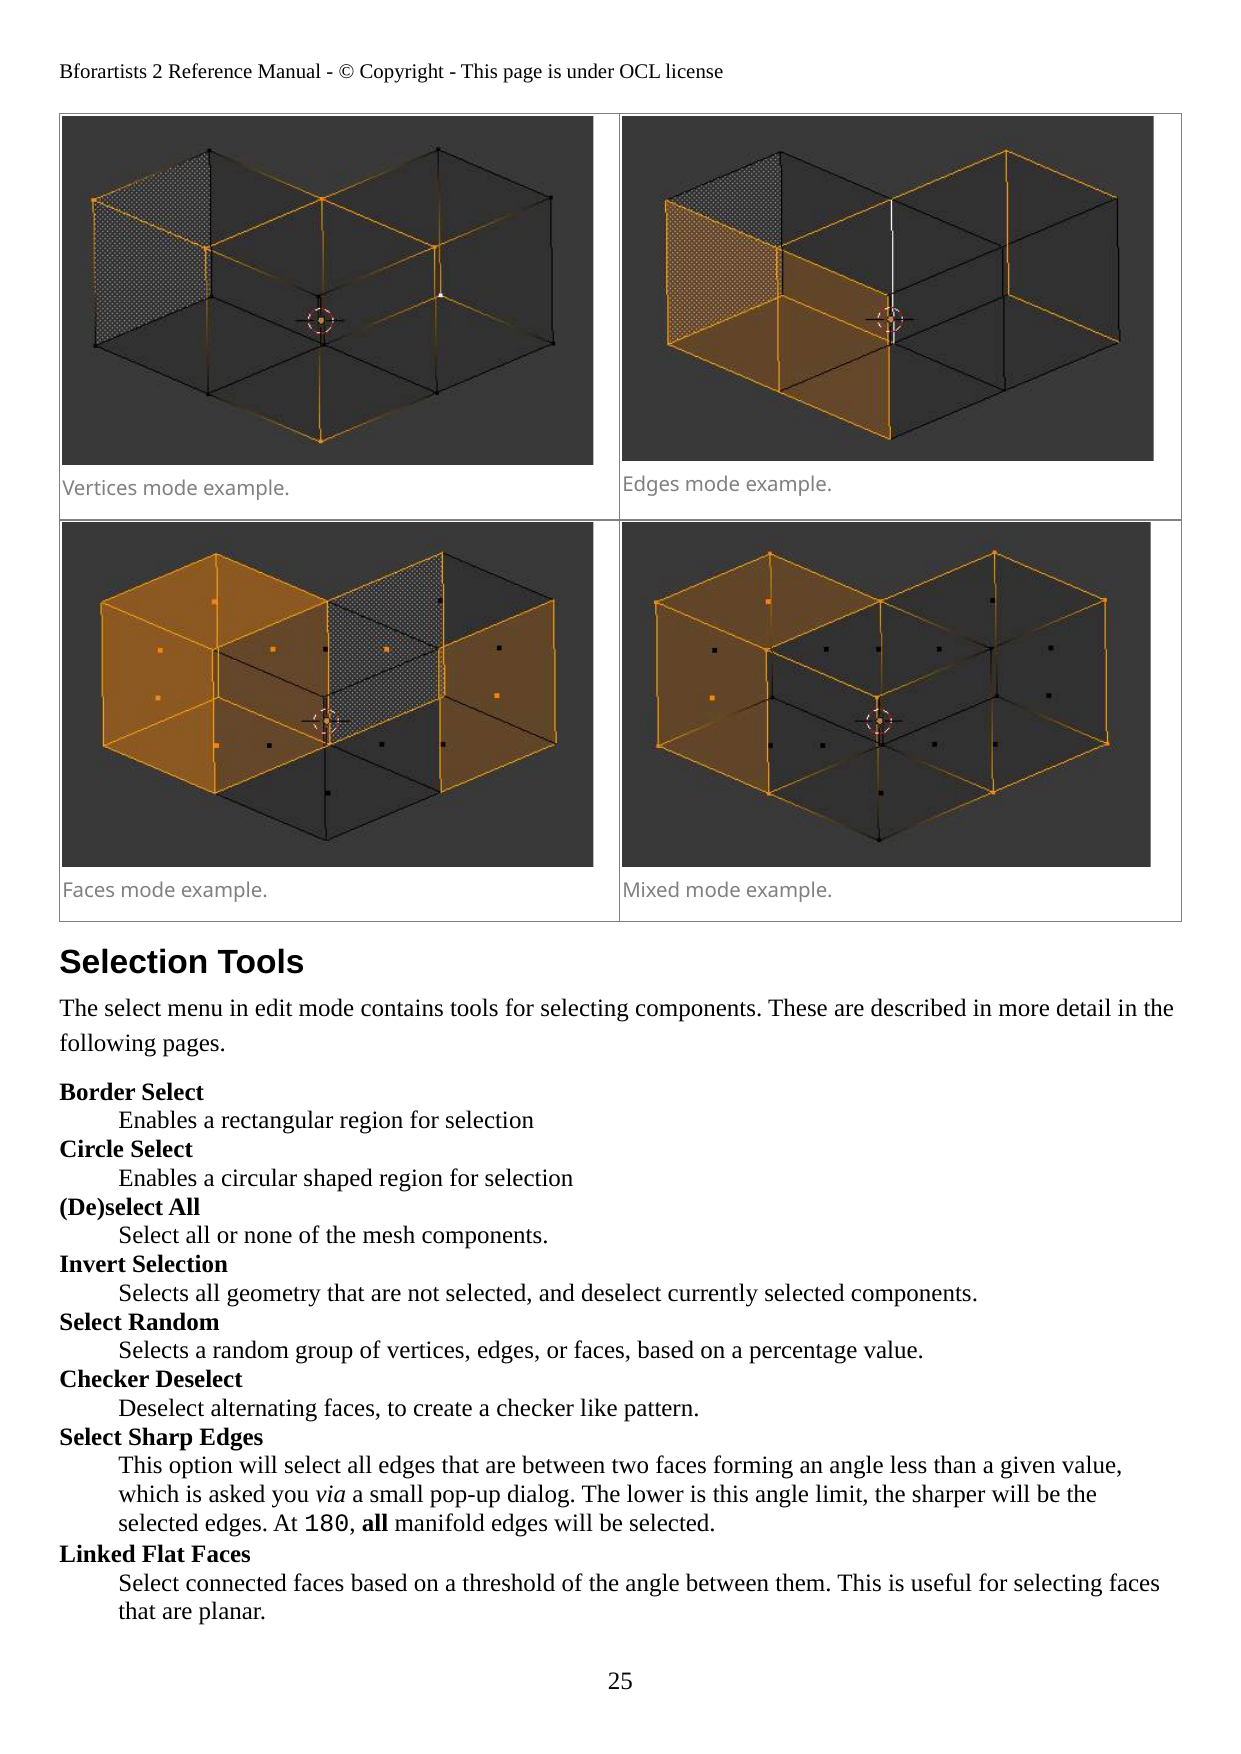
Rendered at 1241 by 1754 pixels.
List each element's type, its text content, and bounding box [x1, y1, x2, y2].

list Deselect alternating faces, to create a checker like pattern. [118, 1393, 1181, 1422]
table_header Vertices mode example. [60, 114, 619, 519]
text The select menu in edit mode contains tools for selecting components. These are described in more detail in the following pages. [59, 993, 1181, 1057]
subtitle Linked Flat Faces [59, 1539, 1181, 1568]
subtitle (De)select All [59, 1192, 1181, 1221]
subtitle Invert Selection [59, 1249, 1181, 1278]
list Select all or none of the mesh components. [118, 1221, 1181, 1249]
list Selects all geometry that are not selected, and deselect currently selected components. [118, 1278, 1181, 1307]
list This option will select all edges that are between two faces forming an angle less than a given value, which is asked you via a small pop-up dialog. The lower is this angle limit, the sharper will be the selected edges. At 180, all manifold edges will be selected. [118, 1451, 1181, 1539]
list Selects a random group of vertices, edges, or faces, based on a percentage value. [118, 1336, 1181, 1364]
picture [622, 116, 1154, 461]
subtitle Select Sharp Edges [59, 1422, 1181, 1451]
subtitle Select Random [59, 1307, 1181, 1336]
picture [62, 522, 594, 867]
list Enables a circular shaped region for selection [118, 1163, 1181, 1192]
subtitle Checker Deselect [59, 1364, 1181, 1393]
picture [622, 522, 1151, 867]
table_cell Faces mode example. [60, 521, 619, 921]
list Select connected faces based on a threshold of the angle between them. This is useful for selecting faces that are planar. [118, 1568, 1181, 1625]
table_header Edges mode example. [620, 114, 1181, 519]
table_cell Mixed mode example. [620, 521, 1181, 921]
list Enables a rectangular region for selection [118, 1106, 1181, 1134]
subtitle Circle Select [59, 1134, 1181, 1163]
subtitle Border Select [59, 1077, 1181, 1106]
subtitle Selection Tools [59, 942, 1181, 981]
picture [62, 116, 594, 465]
